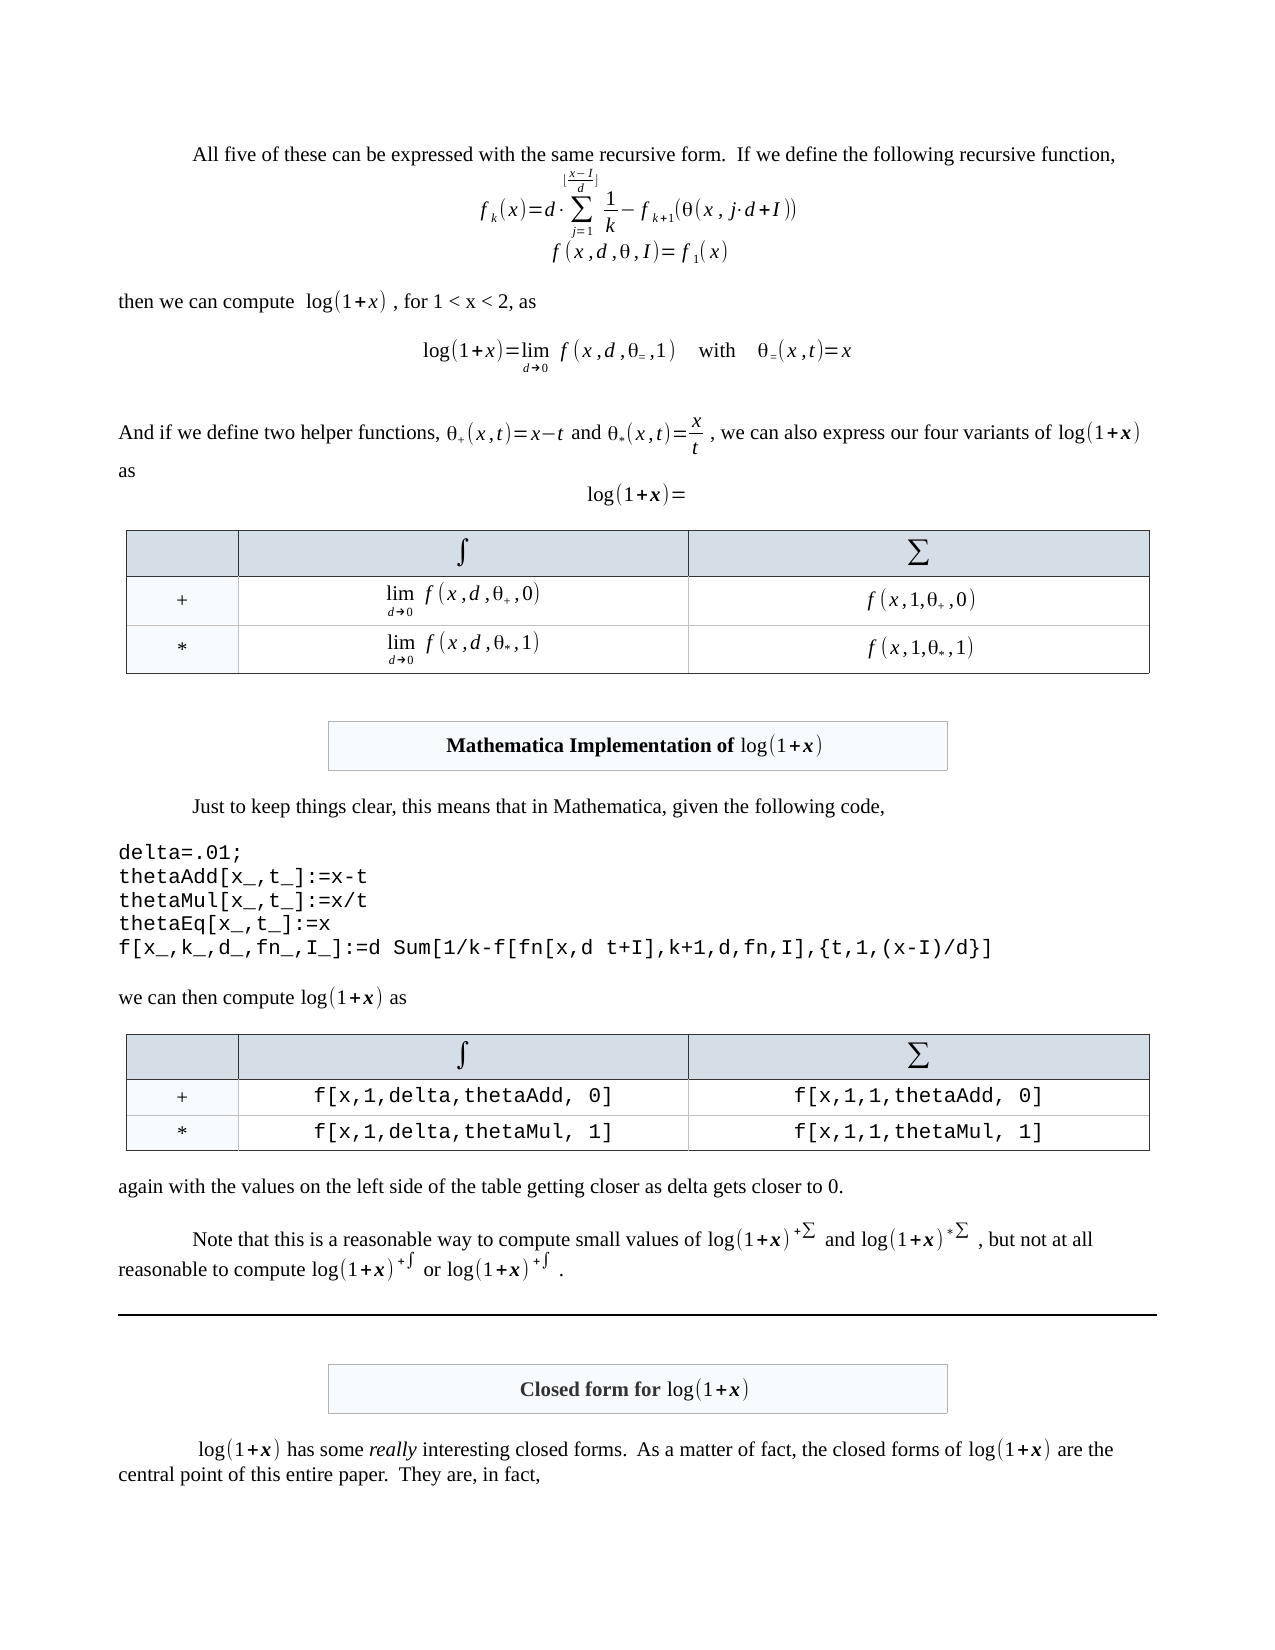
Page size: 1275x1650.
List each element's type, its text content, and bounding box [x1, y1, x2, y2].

text delta=.01; [118, 842, 1157, 866]
text f[x_,k_,d_,fn_,I_]:=d Sum[1/k-f[fn[x,d t+I],k+1,d,fn,I],{t,1,(x-I)/d}] [118, 937, 1157, 961]
table_cell f[x,1,1,thetaMul, 1] [689, 1116, 1149, 1150]
text All five of these can be expressed with the same recursive form. If we define the following recursive function, [118, 142, 1157, 166]
text Closed form for [329, 1365, 947, 1413]
text thetaAdd[x_,t_]:=x-t [118, 866, 1157, 890]
table_header [127, 1035, 238, 1079]
table_cell * [127, 626, 238, 673]
table_cell [689, 626, 1149, 673]
table_cell [689, 577, 1149, 624]
text thetaEq[x_,t_]:=x [118, 913, 1157, 937]
text Just to keep things clear, this means that in Mathematica, given the following code, [118, 794, 1157, 818]
table_cell f[x,1,1,thetaAdd, 0] [689, 1080, 1149, 1115]
table_header [689, 1035, 1149, 1079]
text we can then computeas [118, 985, 1157, 1009]
table_cell * [127, 1116, 238, 1150]
text And if we define two helper functions,and, we can also express our four variants ofas [118, 409, 1157, 482]
table_header [689, 531, 1149, 576]
table_cell [239, 626, 688, 673]
table_cell + [127, 577, 238, 624]
table_cell f[x,1,delta,thetaMul, 1] [239, 1116, 688, 1150]
table_header [239, 531, 688, 576]
text Note that this is a reasonable way to compute small values ofand, but not at all reasonable to computeor. [118, 1223, 1157, 1281]
table_cell f[x,1,delta,thetaAdd, 0] [239, 1080, 688, 1115]
table_cell + [127, 1080, 238, 1115]
text has some really interesting closed forms. As a matter of fact, the closed forms ofare the central point of this entire paper. They are, in fact, [118, 1437, 1157, 1486]
table_header [239, 1035, 688, 1079]
text again with the values on the left side of the table getting closer as delta gets closer to 0. [118, 1174, 1157, 1198]
text thetaMul[x_,t_]:=x/t [118, 890, 1157, 913]
text Mathematica Implementation of [329, 722, 947, 770]
text then we can compute , for 1 < x < 2, as [118, 289, 1157, 314]
table_cell [239, 577, 688, 624]
table_header [127, 531, 238, 576]
